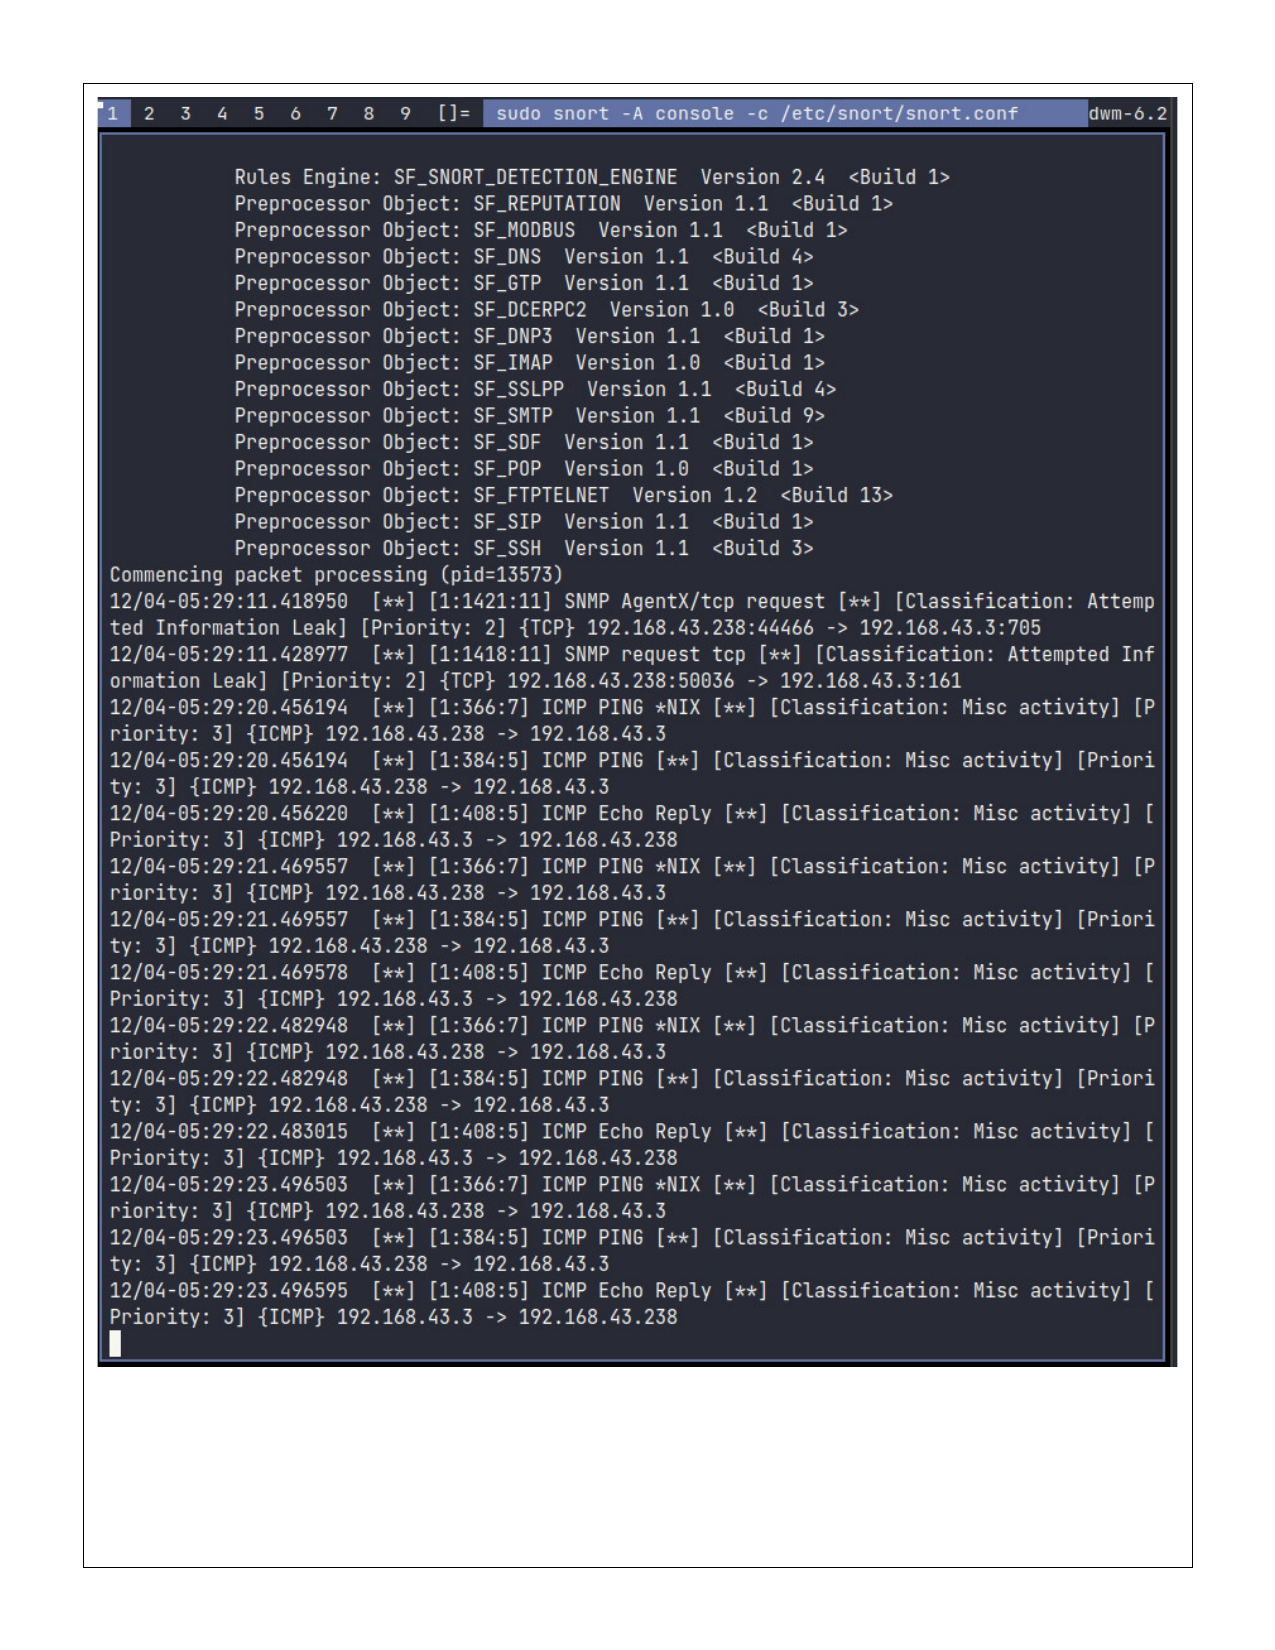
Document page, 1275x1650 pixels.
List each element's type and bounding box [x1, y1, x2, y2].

picture [97, 97, 1178, 1367]
